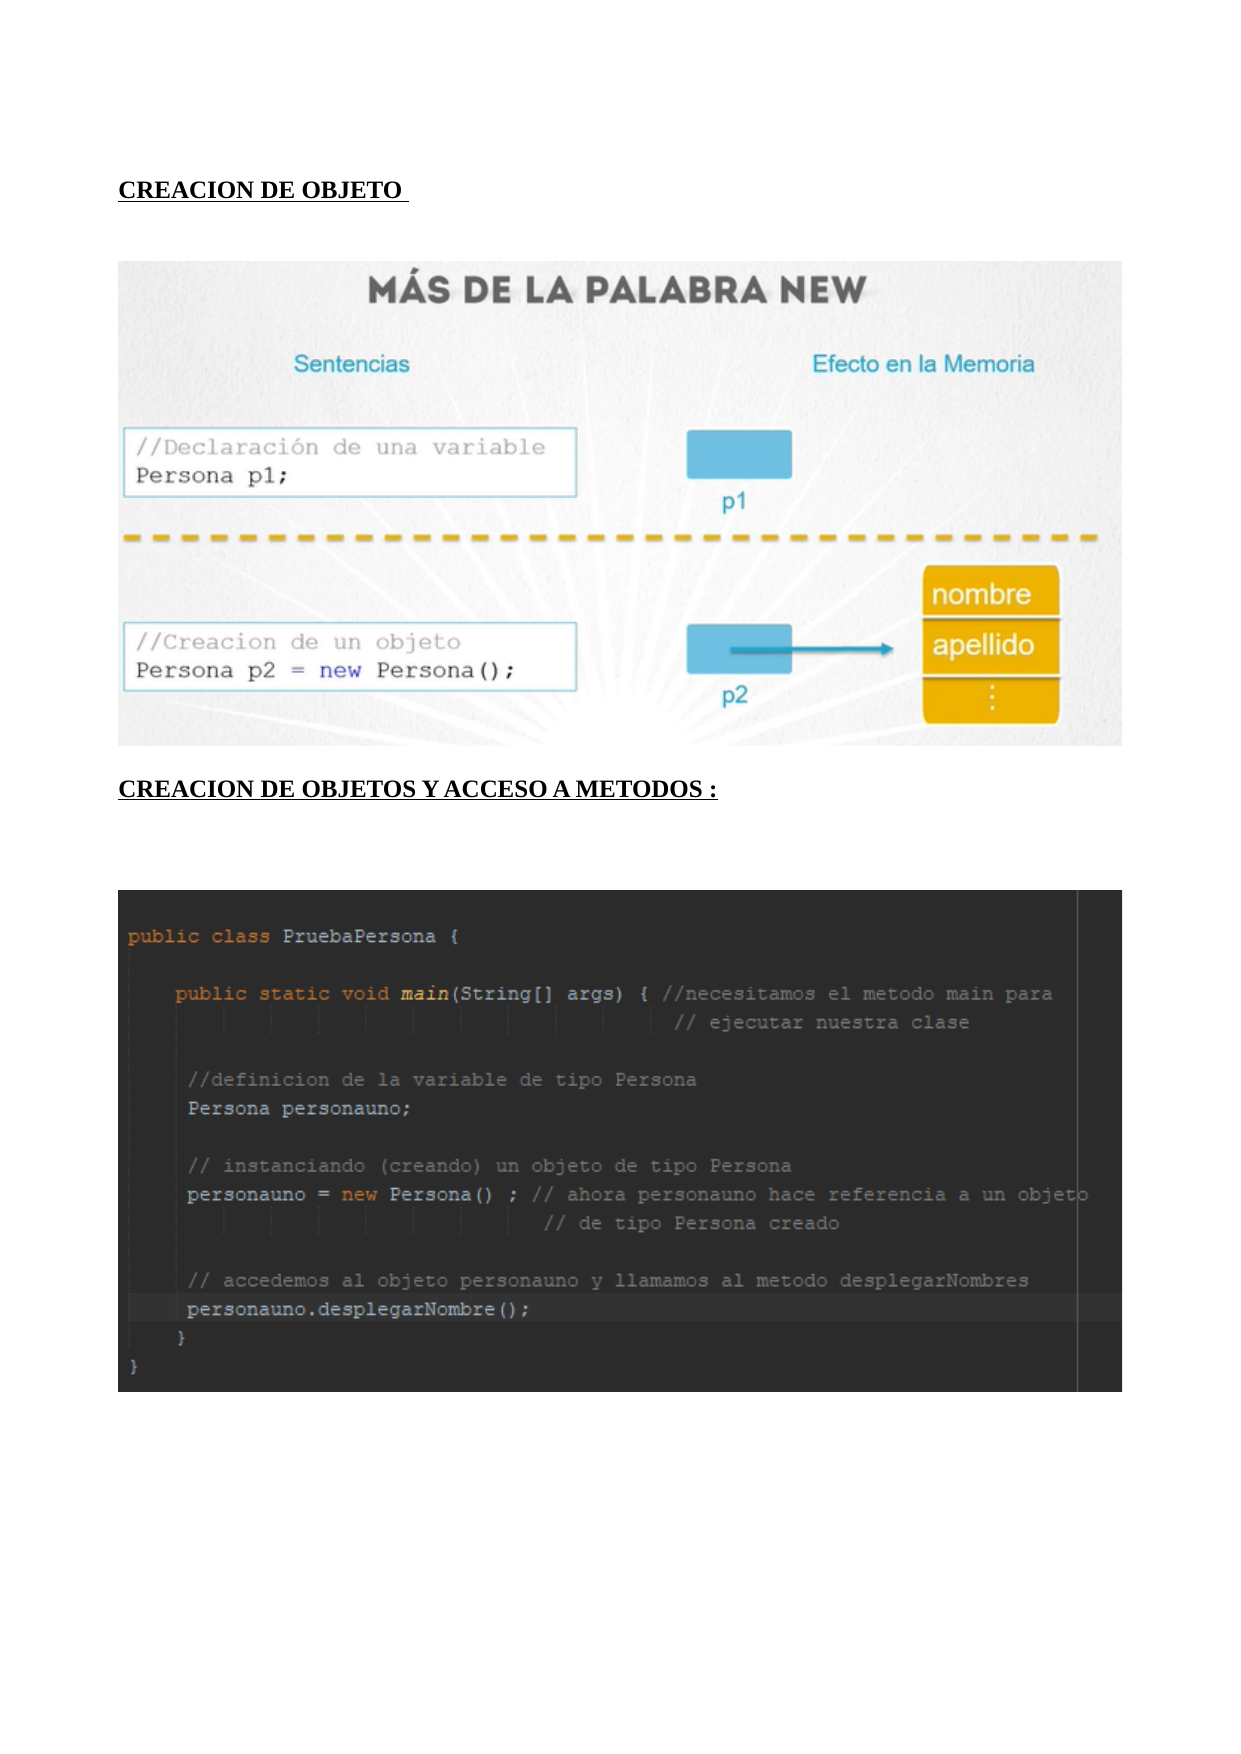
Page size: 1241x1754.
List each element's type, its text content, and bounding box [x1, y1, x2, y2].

picture [118, 890, 1123, 1392]
text CREACION DE OBJETOS Y ACCESO A METODOS : [118, 774, 1122, 803]
text CREACION DE OBJETO [118, 176, 1122, 204]
picture [118, 261, 1123, 746]
